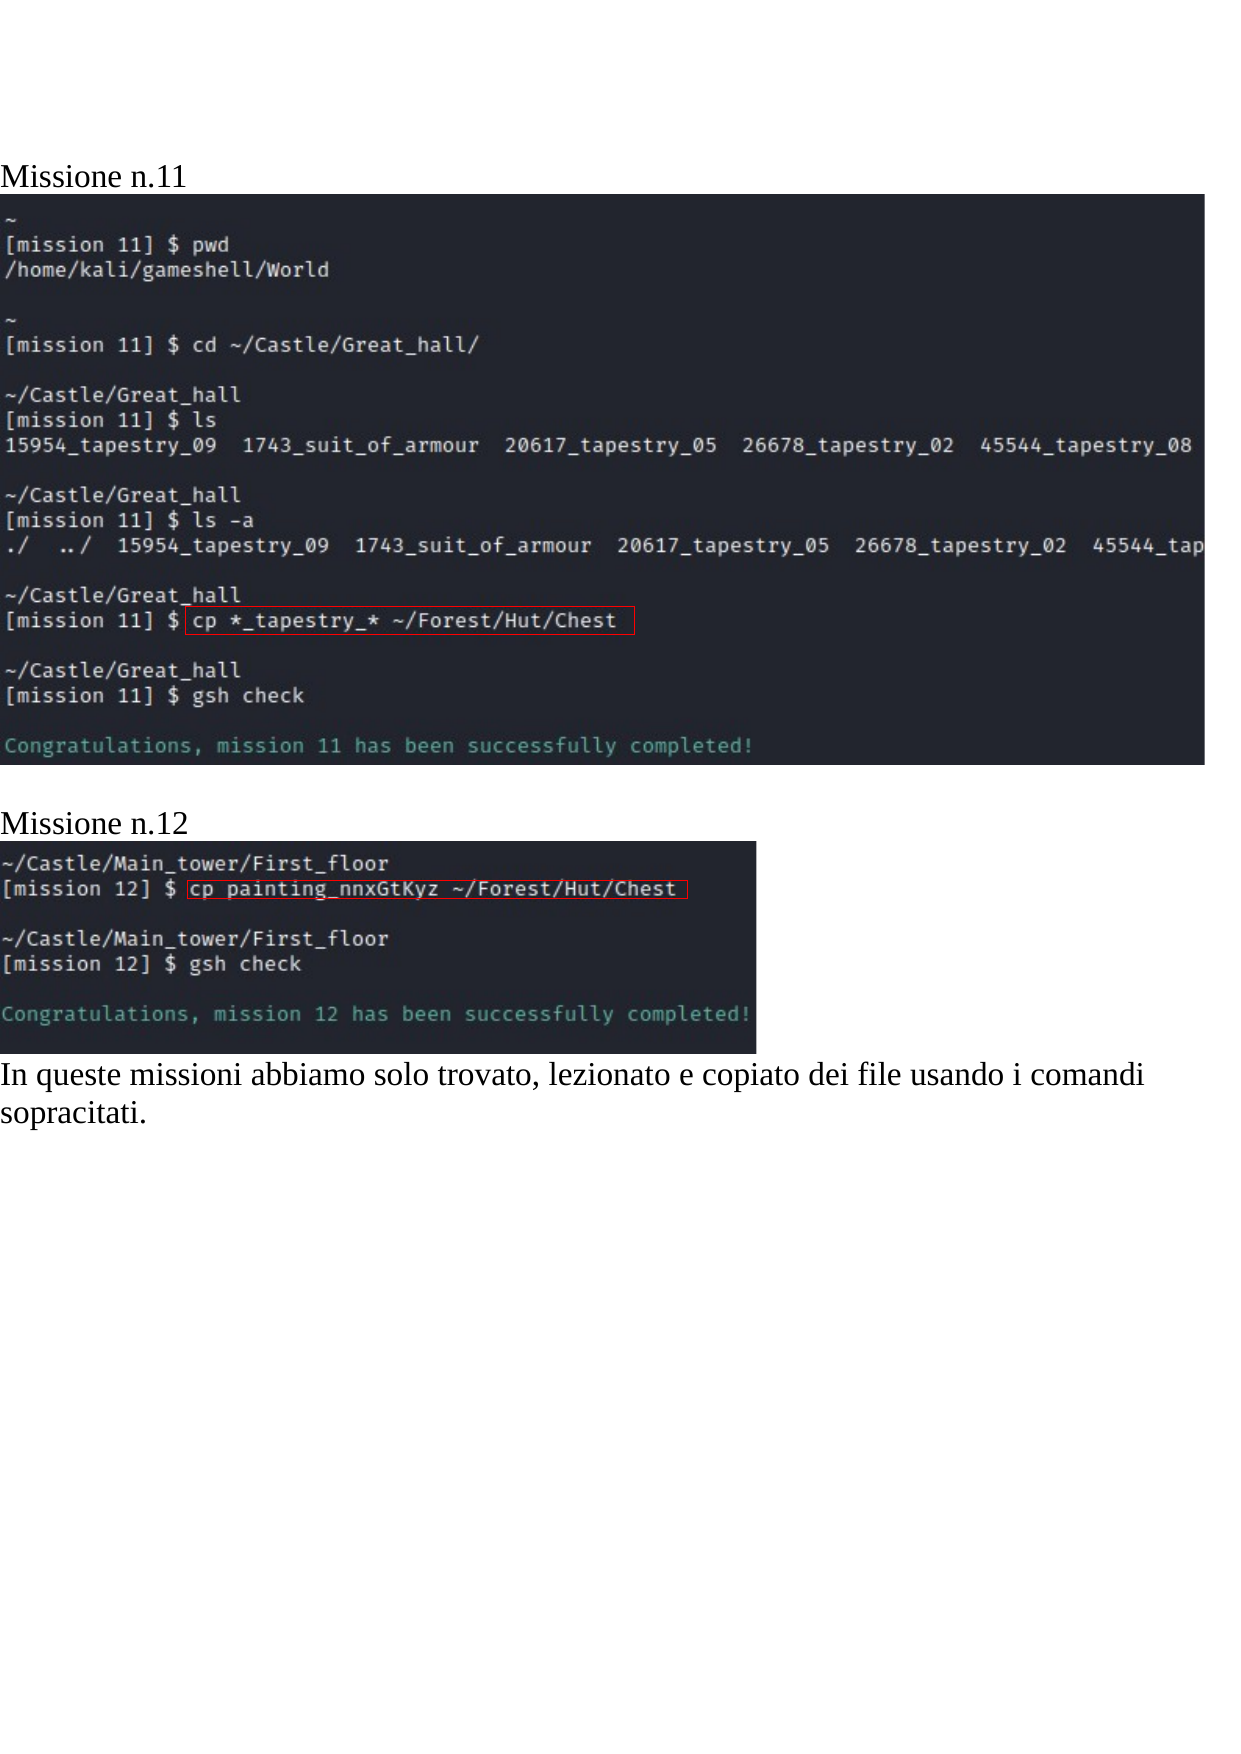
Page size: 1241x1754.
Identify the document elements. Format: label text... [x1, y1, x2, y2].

picture [0, 841, 757, 1054]
text Missione n.11 [0, 156, 1240, 195]
picture [0, 194, 1205, 765]
text In queste missioni abbiamo solo trovato, lezionato e copiato dei file usando i comandi sopracitati. [0, 1054, 1240, 1131]
text Missione n.12 [0, 803, 1240, 842]
